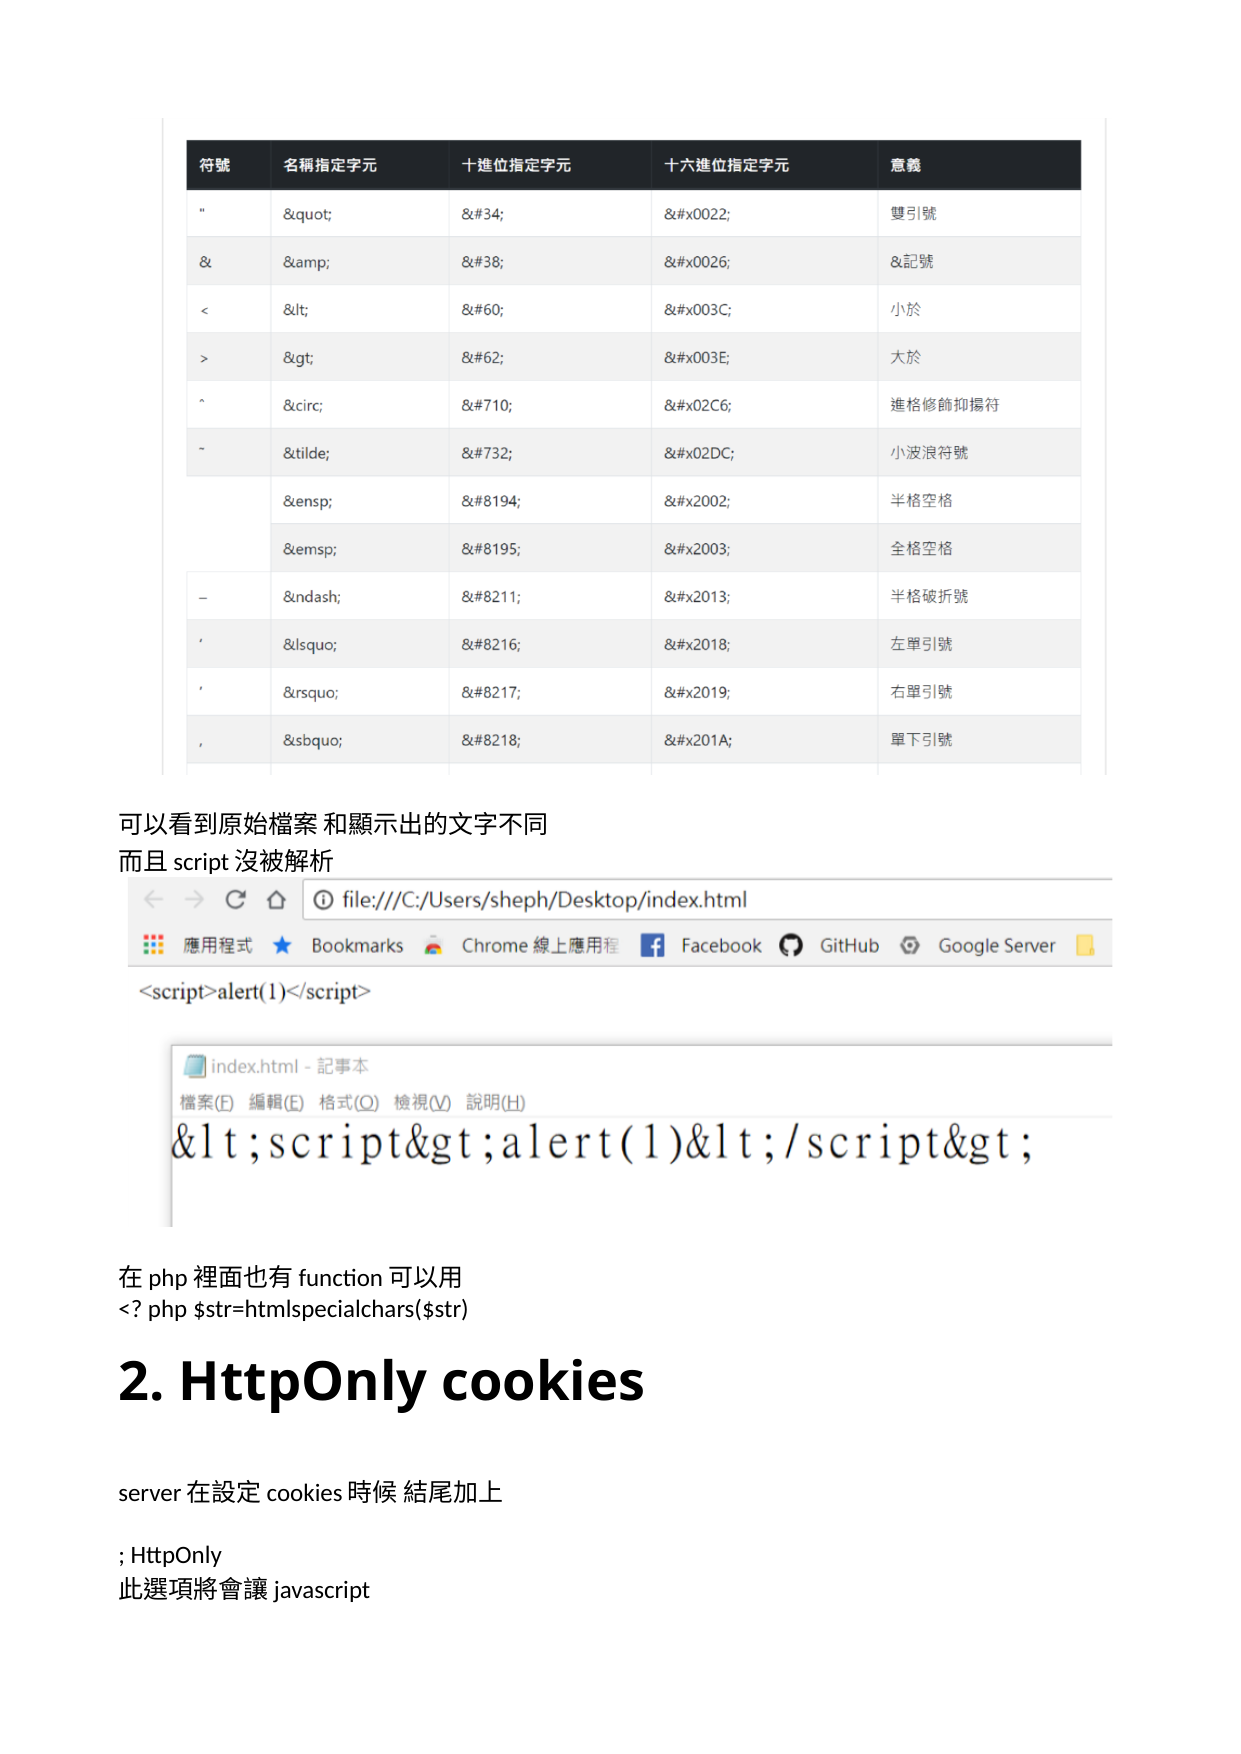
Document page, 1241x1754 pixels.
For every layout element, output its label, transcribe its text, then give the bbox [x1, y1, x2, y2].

text server在設定cookies時候 結尾加上 [118, 1472, 1122, 1508]
picture [127, 877, 1113, 1227]
text 在php 裡面也有function 可以用 [118, 1257, 1122, 1294]
text <? php $str=htmlspecialchars($str) [118, 1294, 1122, 1324]
text 此選項將會讓 javascript [118, 1569, 1122, 1606]
text 可以看到原始檔案 和顯示出的文字不同 [118, 805, 1122, 841]
picture [127, 118, 1113, 775]
text ; HttpOnly [118, 1539, 1122, 1569]
subtitle 2. HttpOnly cookies [118, 1343, 1122, 1417]
text 而且script沒被解析 [118, 841, 1122, 877]
